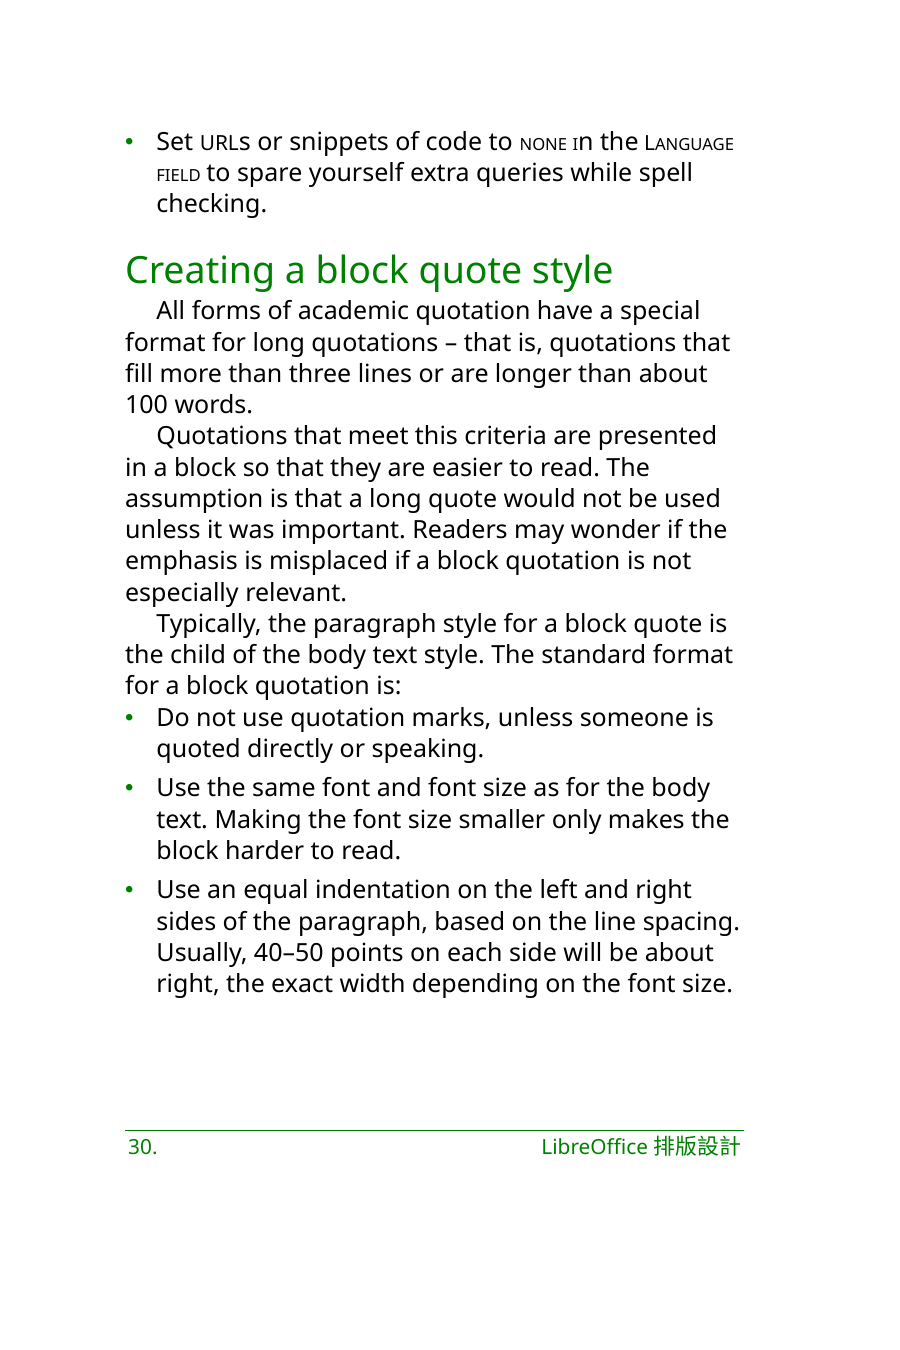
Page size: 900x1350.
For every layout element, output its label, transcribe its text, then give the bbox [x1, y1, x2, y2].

text Quotations that meet this criteria are presented in a block so that they are easier to read. The assumption is that a long quote would not be used unless it was important. Readers may wonder if the emphasis is misplaced if a block quotation is not especially relevant. [125, 420, 744, 607]
list Do not use quotation marks, unless someone is quoted directly or speaking. [125, 701, 744, 763]
list Use an equal indentation on the left and right sides of the paragraph, based on the line spacing. Usually, 40–50 points on each side will be about right, the exact width depending on the font size. [125, 874, 744, 999]
list Set URLs or snippets of code to none in the Language field to spare yourself extra queries while spell checking. [125, 125, 744, 219]
text Typically, the paragraph style for a block quote is the child of the body text style. The standard format for a block quotation is: [125, 607, 744, 701]
subtitle Creating a block quote style [125, 244, 744, 295]
text All forms of academic quotation have a special format for long quotations – that is, quotations that fill more than three lines or are longer than about 100 words. [125, 295, 744, 420]
list Use the same font and font size as for the body text. Making the font size smaller only makes the block harder to read. [125, 772, 744, 866]
